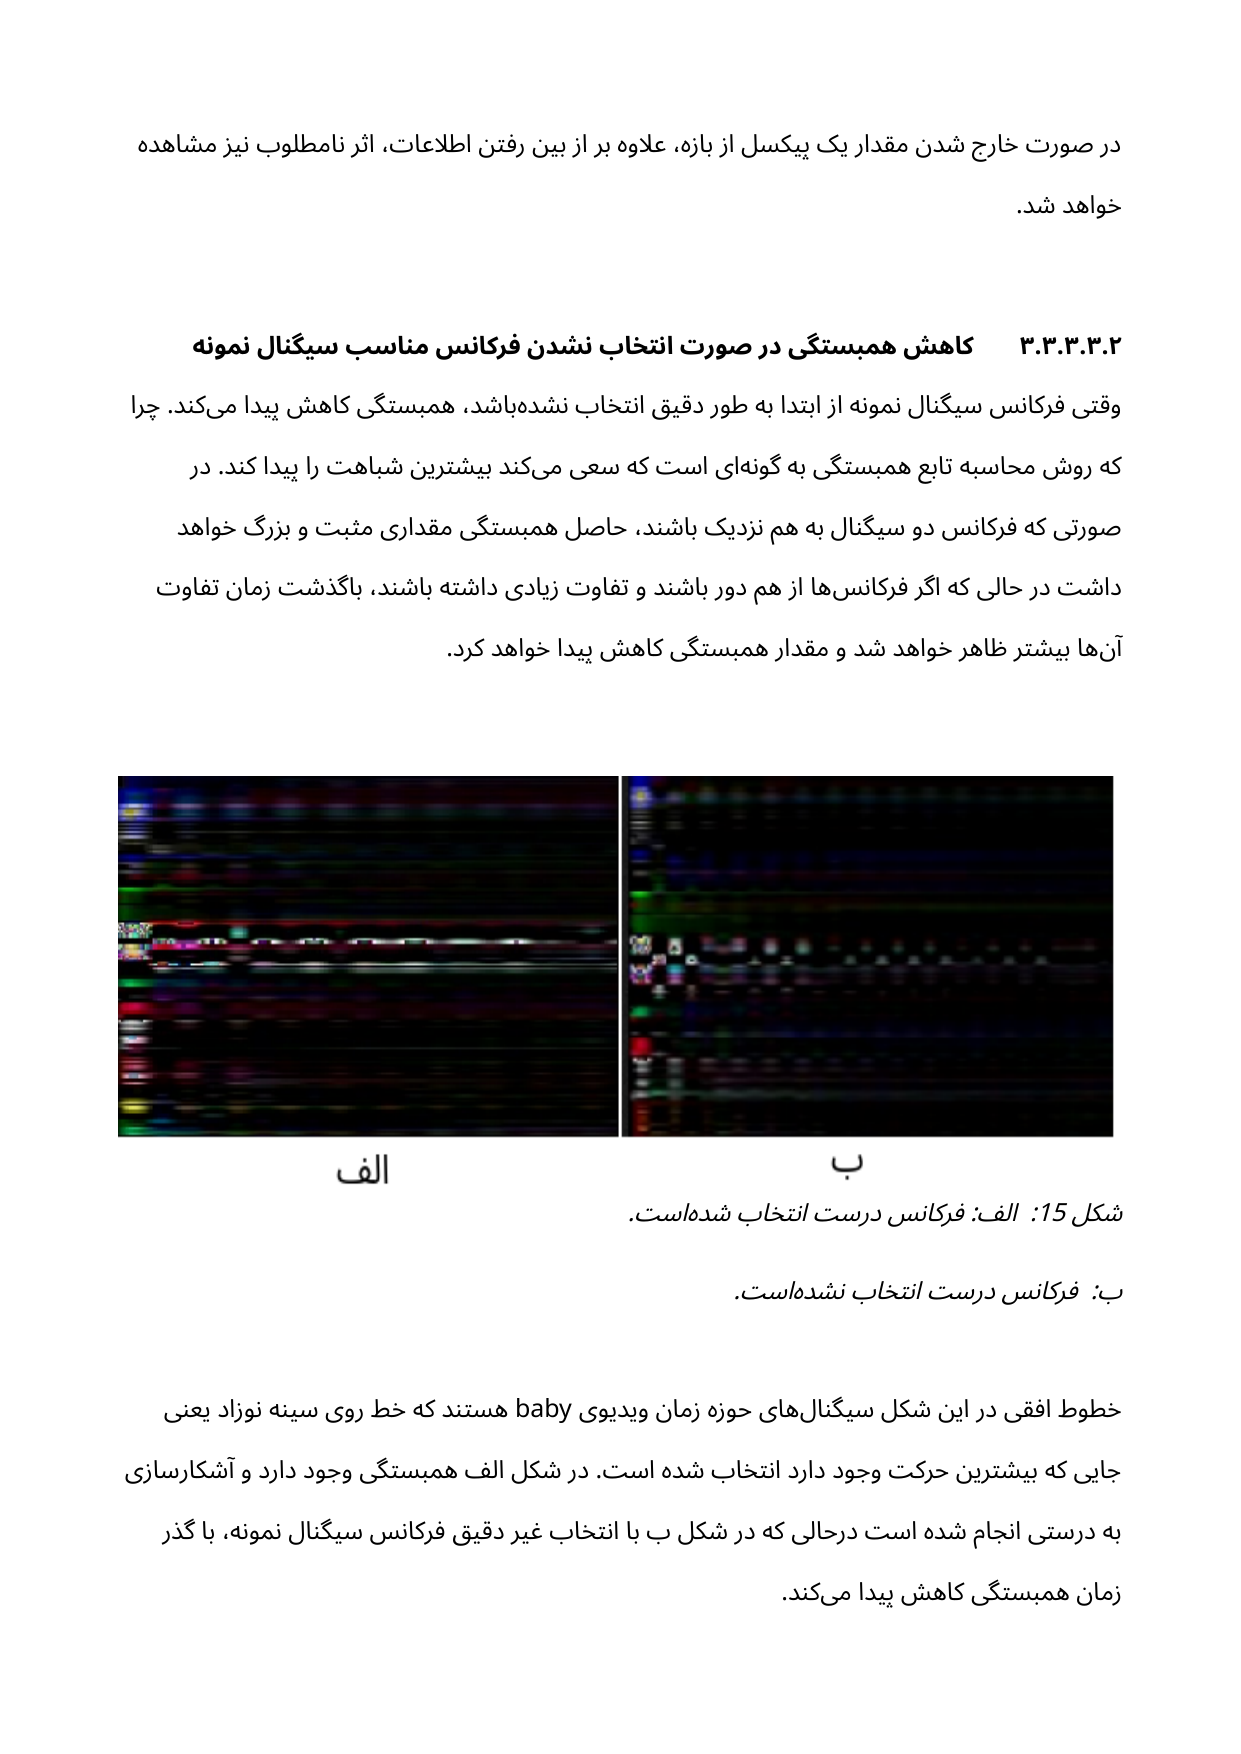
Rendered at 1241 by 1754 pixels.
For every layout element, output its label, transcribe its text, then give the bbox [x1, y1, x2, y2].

text در صورت خارج شدن مقدار یک پیکسل از بازه، علاوه بر از بین رفتن اطلاعات، اثر نامطلوب نیز مشاهده خواهد شد. [118, 118, 1122, 232]
picture [118, 776, 1123, 1188]
text وقتی فرکانس سیگنال نمونه از ابتدا به طور دقیق انتخاب نشده‌باشد، همبستگی کاهش پیدا می‌کند. چرا که روش محاسبه تابع همبستگی به گونه‌ای است که سعی می‌کند بیشترین شباهت را پیدا کند. در صورتی که فرکانس دو سیگنال به هم نزدیک باشند، حاصل همبستگی مقداری مثبت و بزرگ خواهد داشت در حالی که اگر فرکانس‌ها از هم دور باشند و تفاوت زیادی داشته باشند، با‌گذشت زمان تفاوت آن‌ها بیشتر ظاهر خواهد شد و مقدار همبستگی کاهش پیدا خواهد کرد. [118, 379, 1122, 675]
subtitle کاهش همبستگی در صورت انتخاب نشدن فرکانس مناسب سیگنال نمونه [118, 320, 1122, 373]
text ب: فرکانس درست انتخاب نشده‌است. [118, 1265, 1122, 1318]
text خطوط افقی در این شکل سیگنال‌های حوزه زمان ویدیوی baby هستند که خط روی سینه نوزاد یعنی جایی که بیشترین حرکت وجود دارد انتخاب شده است. در شکل الف همبستگی وجود دارد و آشکارسازی به درستی انجام شده است درحالی که در شکل ب با انتخاب غیر دقیق فرکانس سیگنال نمونه، با گذر زمان همبستگی کاهش پیدا می‌کند. [118, 1383, 1122, 1618]
text شکل 15: الف: فرکانس درست انتخاب شده‌است. [118, 1188, 1122, 1240]
